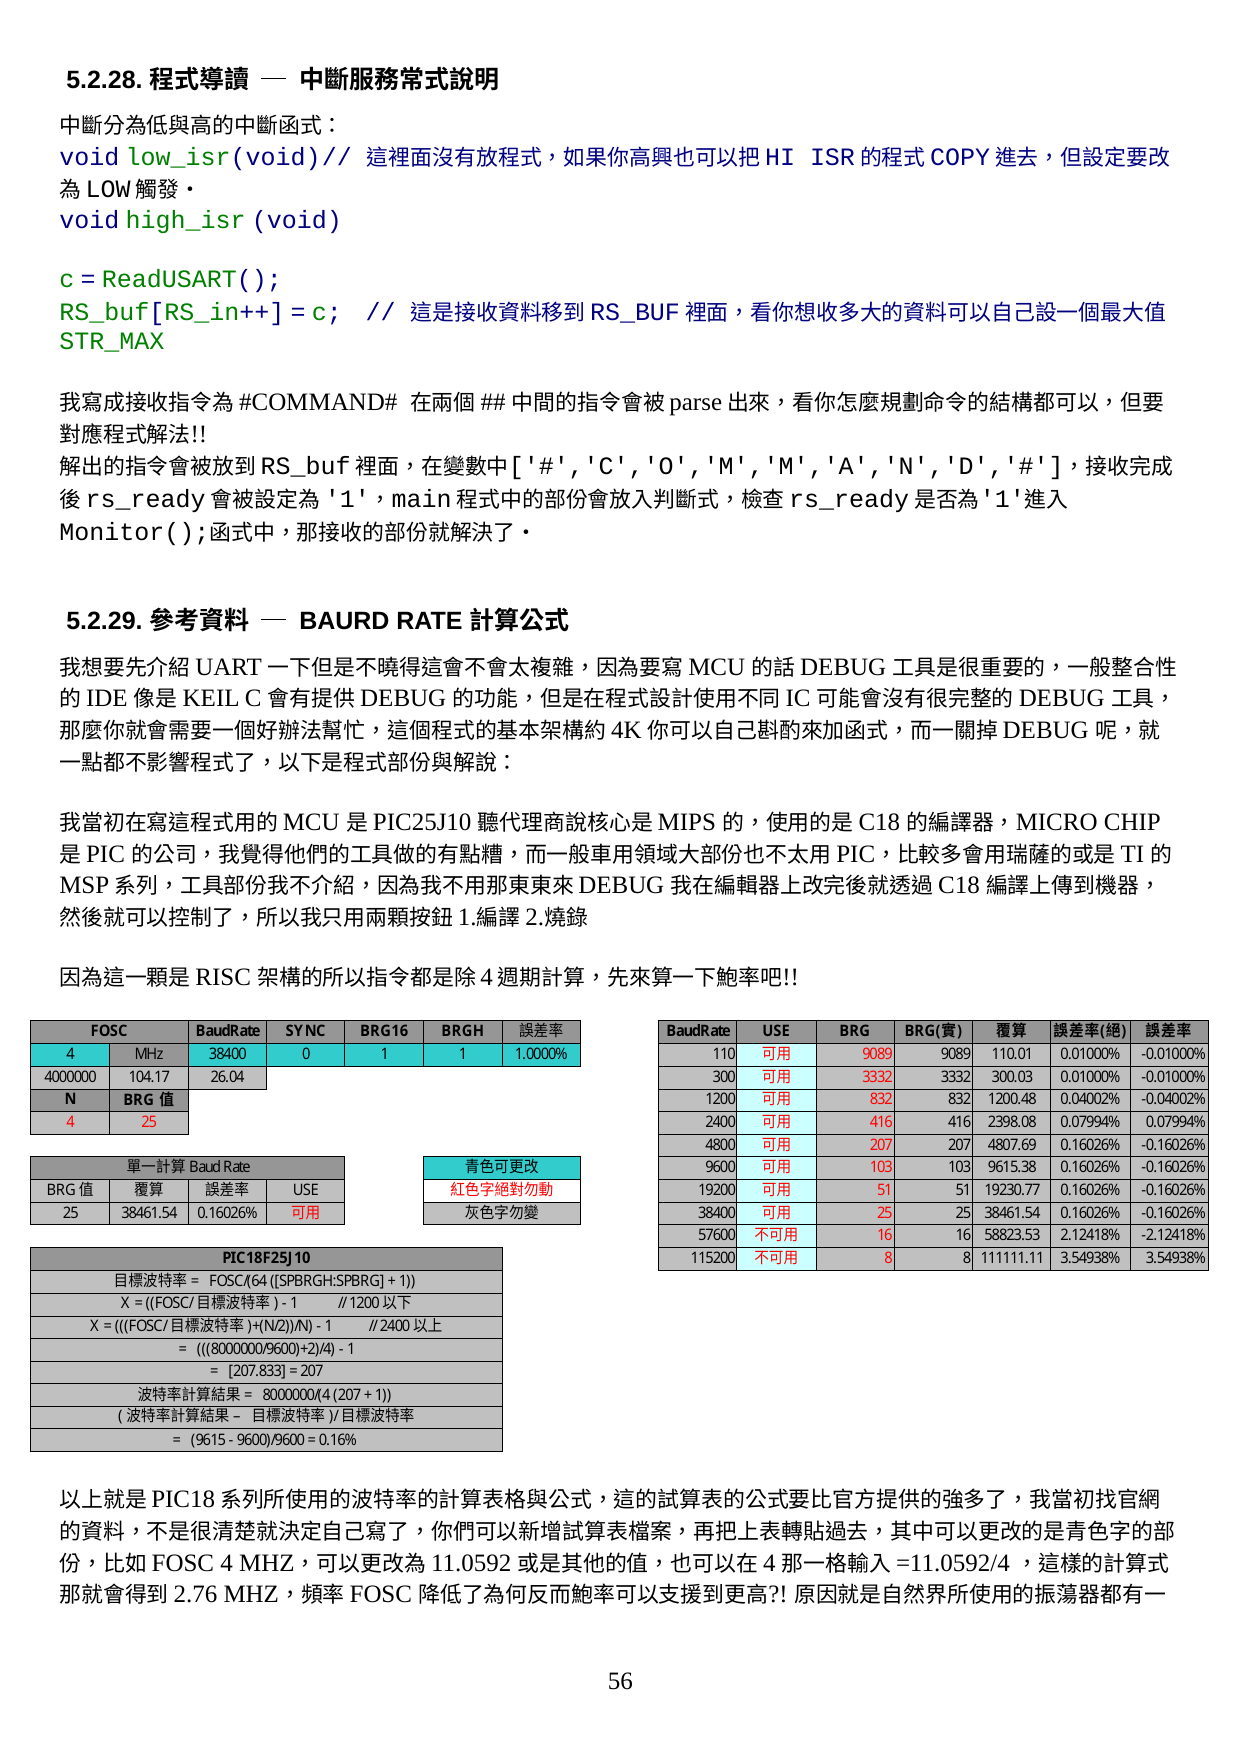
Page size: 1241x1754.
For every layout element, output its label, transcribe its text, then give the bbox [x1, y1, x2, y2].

text 我當初在寫這程式用的 MCU 是 PIC25J10 聽代理商說核心是 MIPS 的，使用的是 C18 的編譯器，MICRO CHIP 是 PIC 的公司，我覺得他們的工具做的有點糟，而一般車用領域大部份也不太用 PIC，比較多會用瑞薩的或是 TI 的 MSP 系列，工具部份我不介紹，因為我不用那東東來DEBUG 我在編輯器上改完後就透過 C18 編譯上傳到機器，然後就可以控制了，所以我只用兩顆按鈕 1.編譯 2.燒錄 [59, 805, 1181, 932]
text RS_buf[RS_in++] = c; // 這是接收資料移到RS_BUF裡面，看你想收多大的資料可以自己設一個最大值 STR_MAX [59, 295, 1181, 357]
text void low_isr(void) // 這裡面沒有放程式，如果你高興也可以把HI ISR的程式COPY進去，但設定要改為LOW觸發‧ [59, 139, 1181, 205]
text 解出的指令會被放到RS_buf裡面，在變數中['#','C','O','M','M','A','N','D','#']，接收完成後rs_ready會被設定為 '1'，main程式中的部份會放入判斷式，檢查rs_ready是否為'1'進入Monitor();函式中，那接收的部份就解決了‧ [59, 449, 1181, 547]
text 以上就是PIC18系列所使用的波特率的計算表格與公式，這的試算表的公式要比官方提供的強多了，我當初找官網的資料，不是很清楚就決定自己寫了，你們可以新增試算表檔案，再把上表轉貼過去，其中可以更改的是青色字的部份，比如 FOSC 4 MHZ，可以更改為 11.0592 或是其他的值，也可以在 4 那一格輸入 =11.0592/4 ，這樣的計算式那就會得到 2.76 MHZ，頻率 FOSC 降低了為何反而鮑率可以支援到更高?! 原因就是自然界所使用的振蕩器都有一 [59, 1482, 1181, 1609]
text void high_isr (void) [59, 205, 1181, 236]
text 中斷分為低與高的中斷函式： [59, 108, 1181, 139]
text c = ReadUSART(); [59, 264, 1181, 295]
subtitle 程式導讀 ─ 中斷服務常式說明 [59, 59, 1181, 95]
subtitle 參考資料 ─ BAURD RATE 計算公式 [59, 601, 1181, 637]
text 我想要先介紹 UART 一下但是不曉得這會不會太複雜，因為要寫 MCU 的話 DEBUG 工具是很重要的，一般整合性的 IDE 像是 KEIL C 會有提供 DEBUG 的功能，但是在程式設計使用不同 IC 可能會沒有很完整的 DEBUG 工具，那麼你就會需要一個好辦法幫忙，這個程式的基本架構約 4K 你可以自己斟酌來加函式，而一關掉 DEBUG 呢，就一點都不影響程式了，以下是程式部份與解說： [59, 649, 1181, 776]
text 我寫成接收指令為 #COMMAND# 在兩個 ## 中間的指令會被parse出來，看你怎麼規劃命令的結構都可以，但要對應程式解法!! [59, 385, 1181, 449]
text 因為這一顆是 RISC 架構的所以指令都是除4週期計算，先來算一下鮑率吧!! [59, 960, 1181, 992]
